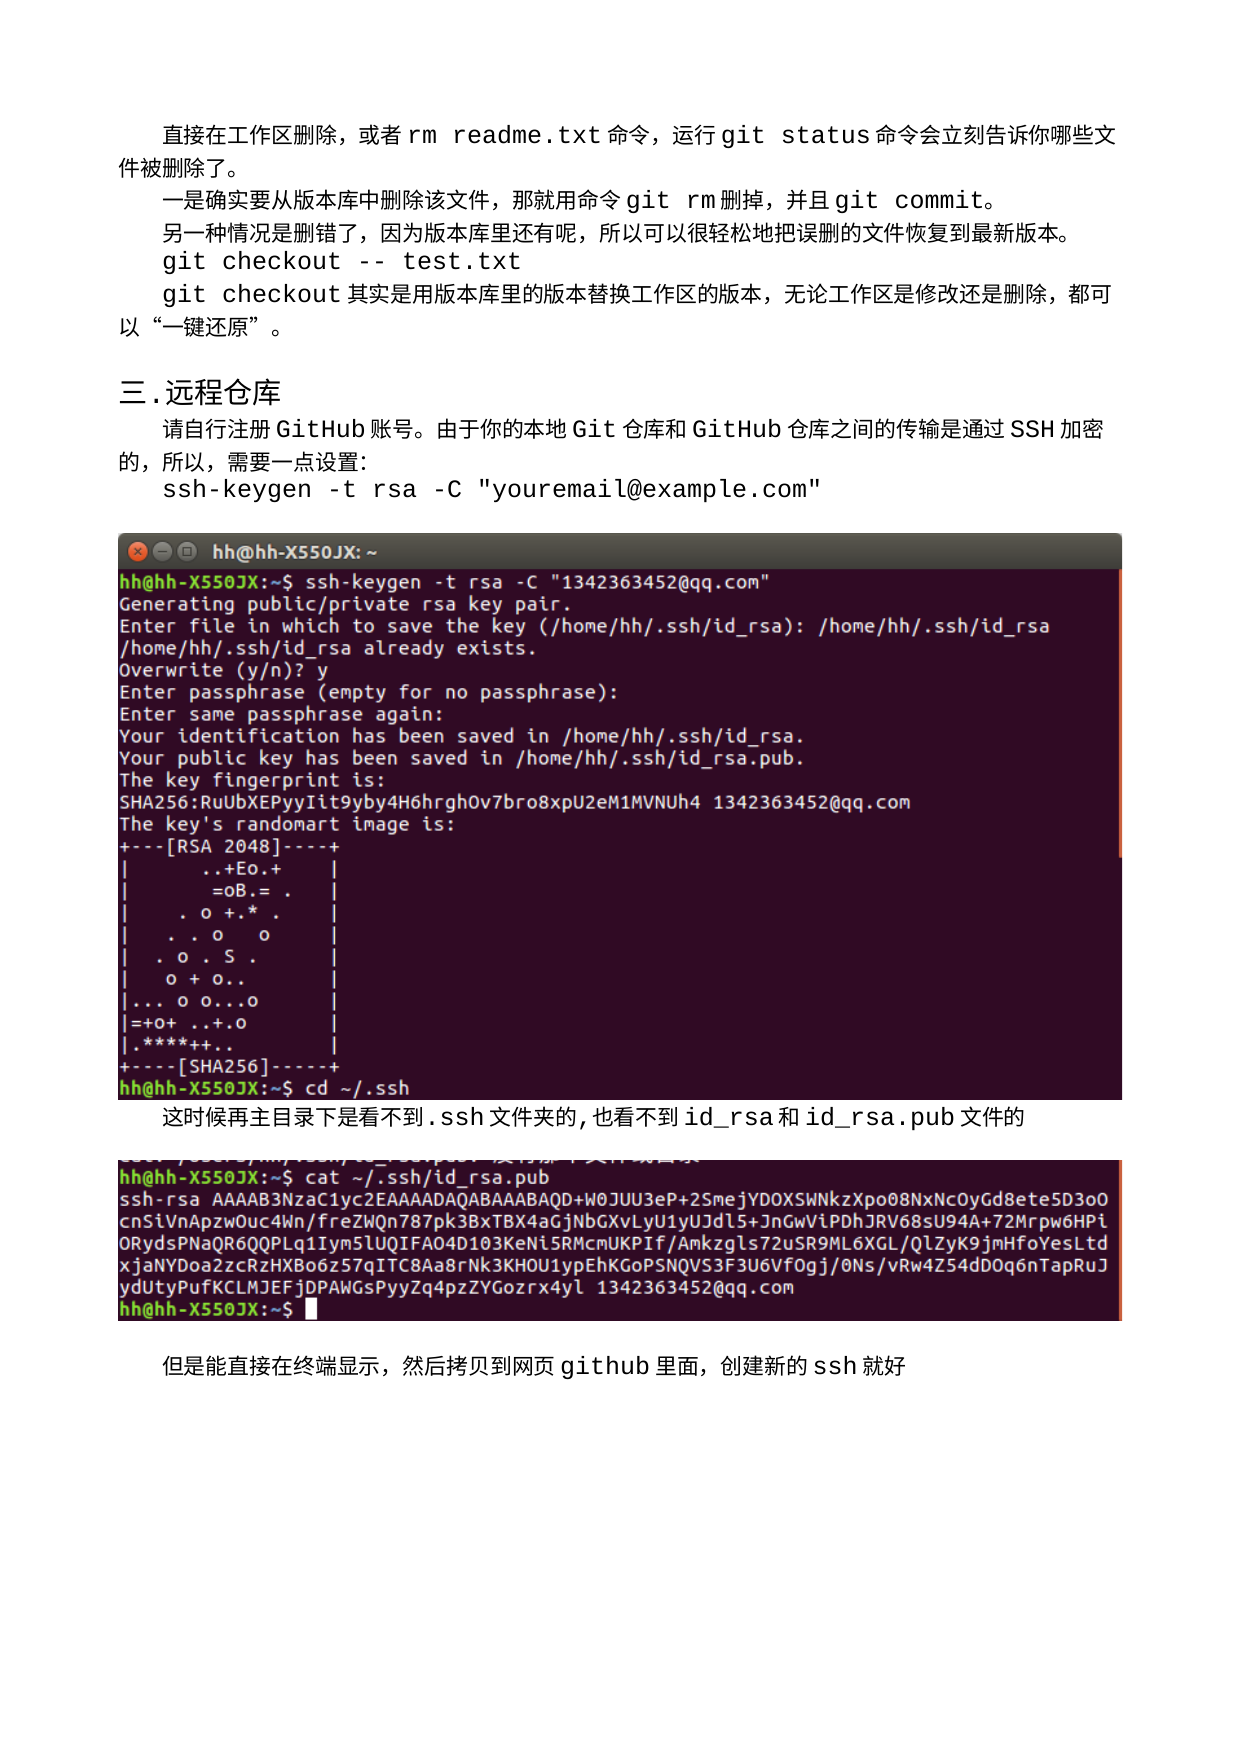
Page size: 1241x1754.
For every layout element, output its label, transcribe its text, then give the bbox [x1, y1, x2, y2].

picture [118, 533, 1123, 1100]
text 三.远程仓库 [118, 370, 1122, 412]
picture [118, 1160, 1123, 1321]
text 请自行注册GitHub账号。由于你的本地Git仓库和GitHub仓库之间的传输是通过SSH加密的，所以，需要一点设置： [118, 412, 1122, 477]
text ssh-keygen -t rsa -C "youremail@example.com" [118, 477, 1122, 505]
text git checkout -- test.txt [118, 248, 1122, 277]
text 直接在工作区删除，或者rm readme.txt命令，运行git status命令会立刻告诉你哪些文件被删除了。 [118, 118, 1122, 183]
text 另一种情况是删错了，因为版本库里还有呢，所以可以很轻松地把误删的文件恢复到最新版本。 [118, 216, 1122, 248]
text 一是确实要从版本库中删除该文件，那就用命令git rm删掉，并且git commit。 [118, 183, 1122, 216]
text git checkout其实是用版本库里的版本替换工作区的版本，无论工作区是修改还是删除，都可以“一键还原”。 [118, 277, 1122, 341]
text 这时候再主目录下是看不到.ssh文件夹的,也看不到id_rsa和id_rsa.pub文件的 [118, 1100, 1122, 1132]
text 但是能直接在终端显示，然后拷贝到网页github里面，创建新的ssh就好 [118, 1349, 1122, 1382]
